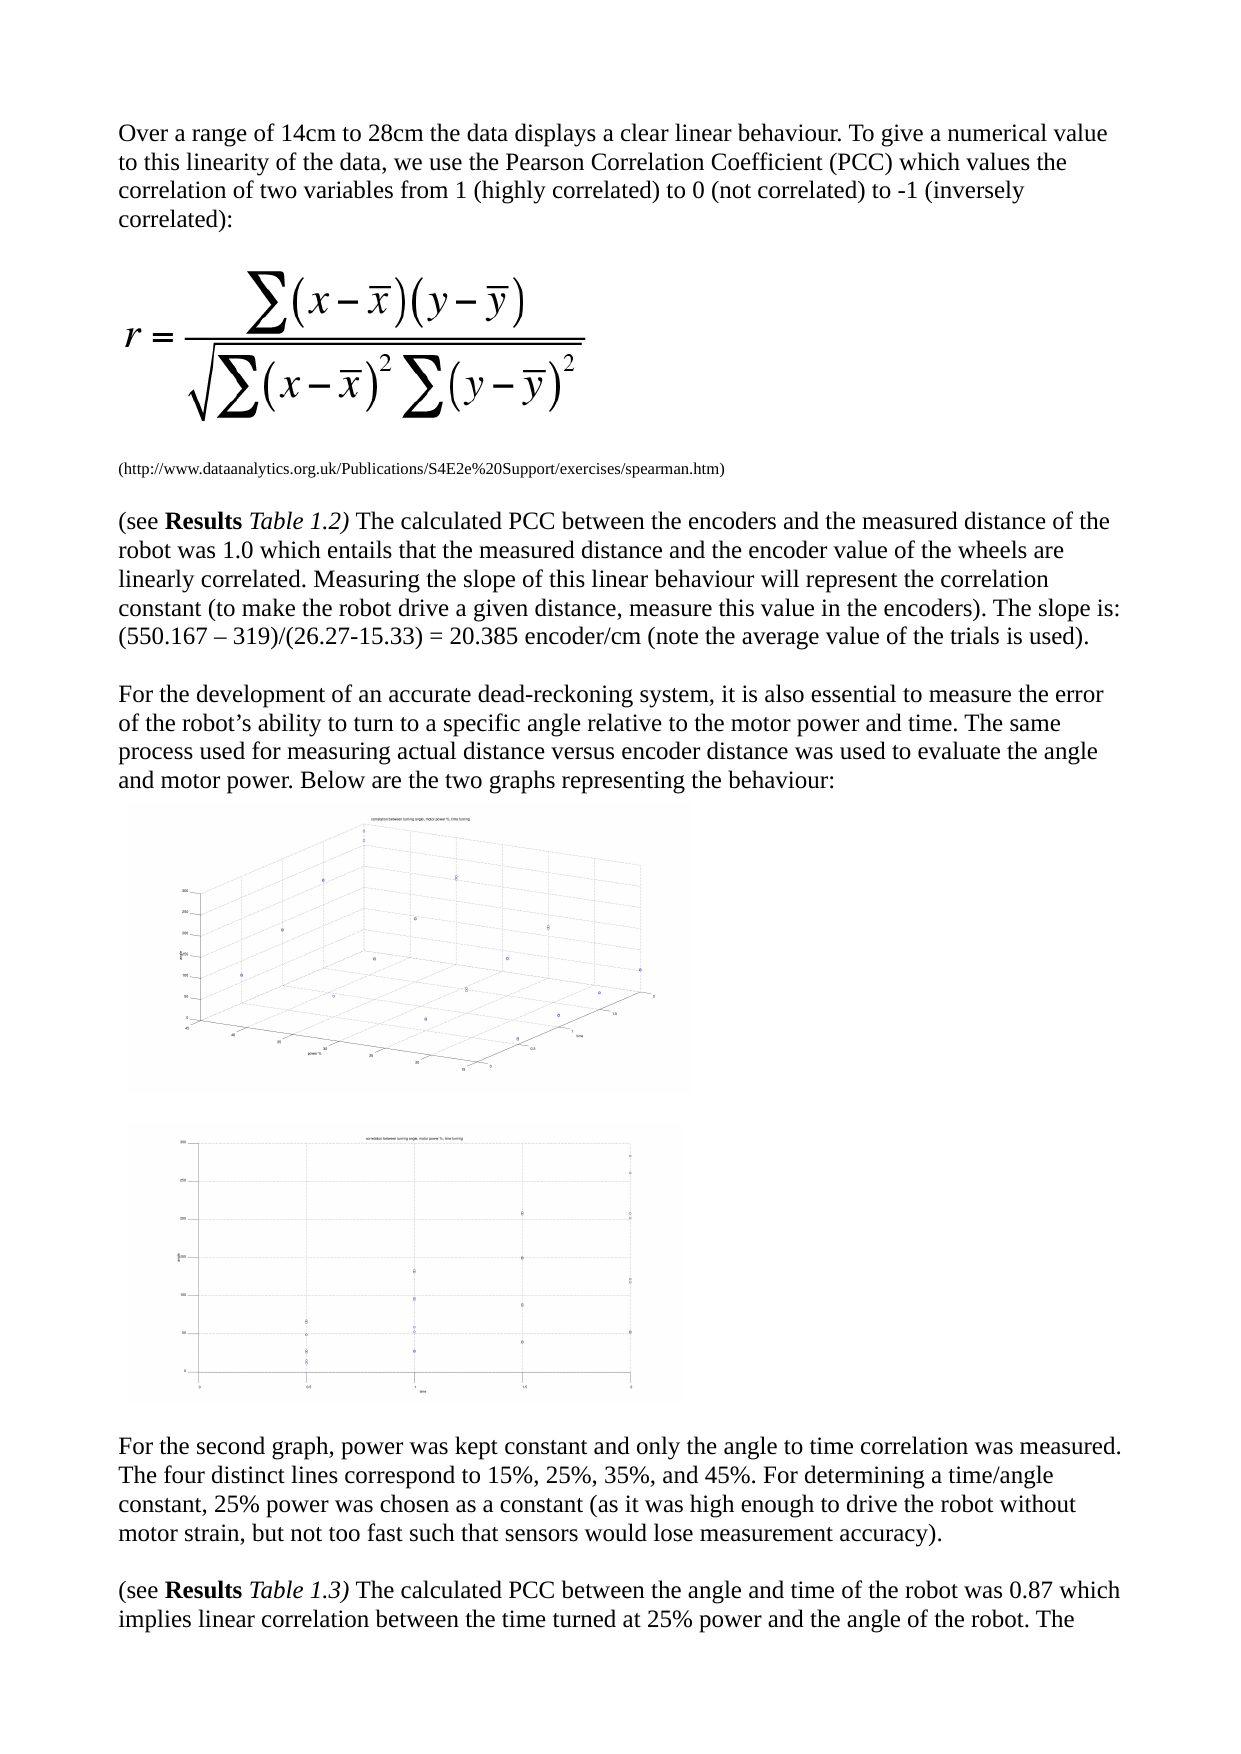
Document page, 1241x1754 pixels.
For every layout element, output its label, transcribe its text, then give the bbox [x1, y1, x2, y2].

text For the second graph, power was kept constant and only the angle to time correlation was measured. The four distinct lines correspond to 15%, 25%, 35%, and 45%. For determining a time/angle constant, 25% power was chosen as a constant (as it was high enough to drive the robot without motor strain, but not too fast such that sensors would lose measurement accuracy). [118, 1431, 1122, 1546]
picture [127, 802, 694, 1094]
text For the development of an accurate dead-reckoning system, it is also essential to measure the error of the robot’s ability to turn to a specific angle relative to the motor power and time. The same process used for measuring actual distance versus encoder distance was used to evaluate the angle and motor power. Below are the two graphs representing the behaviour: [118, 679, 1122, 794]
text (see Results Table 1.2) The calculated PCC between the encoders and the measured distance of the robot was 1.0 which entails that the measured distance and the encoder value of the wheels are linearly correlated. Measuring the slope of this linear behaviour will represent the correlation constant (to make the robot drive a given distance, measure this value in the encoders). The slope is: (550.167 – 319)/(26.27-15.33) = 20.385 encoder/cm (note the average value of the trials is used). [118, 506, 1122, 650]
text (see Results Table 1.3) The calculated PCC between the angle and time of the robot was 0.87 which implies linear correlation between the time turned at 25% power and the angle of the robot. The [118, 1575, 1122, 1633]
text Over a range of 14cm to 28cm the data displays a clear linear behaviour. To give a numerical value to this linearity of the data, we use the Pearson Correlation Coefficient (PCC) which values the correlation of two variables from 1 (highly correlated) to 0 (not correlated) to -1 (inversely correlated): [118, 118, 1122, 233]
picture [126, 1122, 683, 1403]
text (http://www.dataanalytics.org.uk/Publications/S4E2e%20Support/exercises/spearman.htm) [118, 458, 1122, 478]
picture [118, 261, 594, 430]
